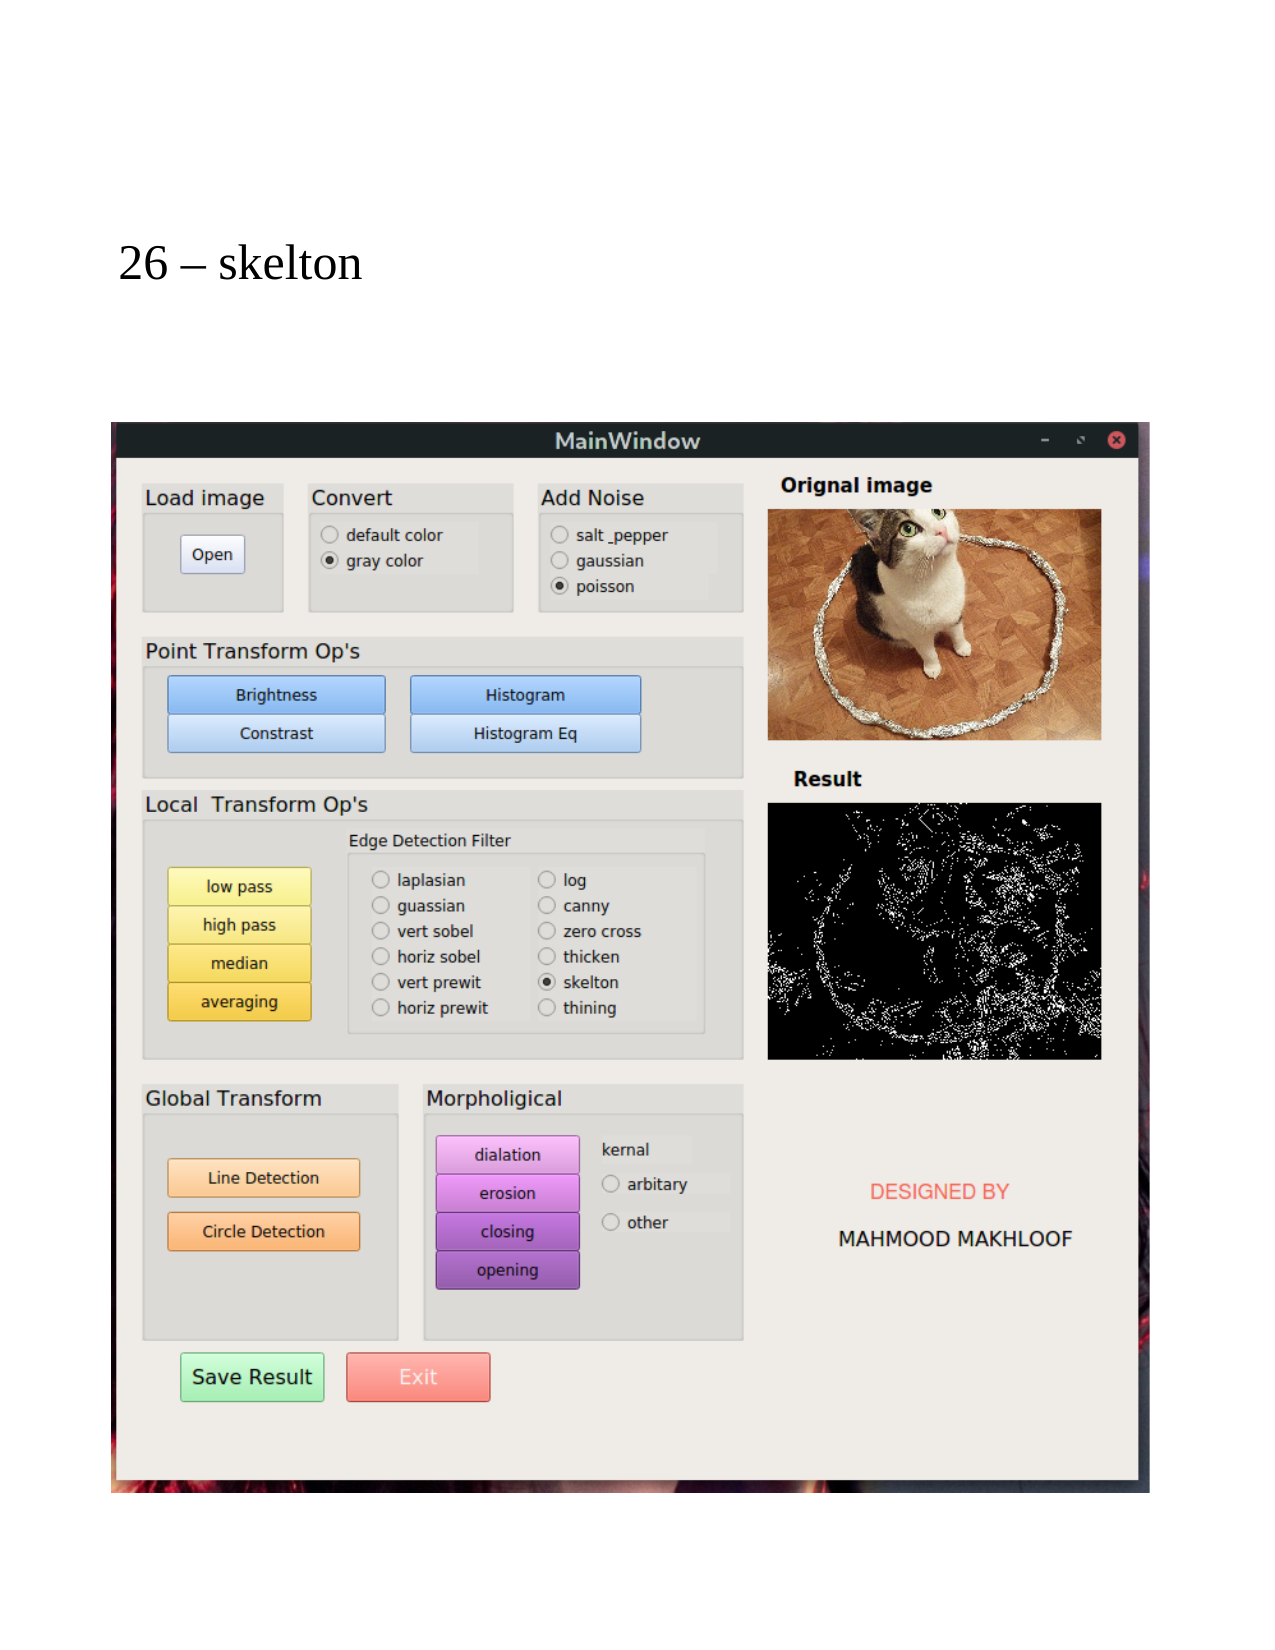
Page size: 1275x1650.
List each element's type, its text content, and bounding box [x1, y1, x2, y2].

text 26 – skelton [118, 233, 1157, 291]
picture [111, 422, 1150, 1493]
